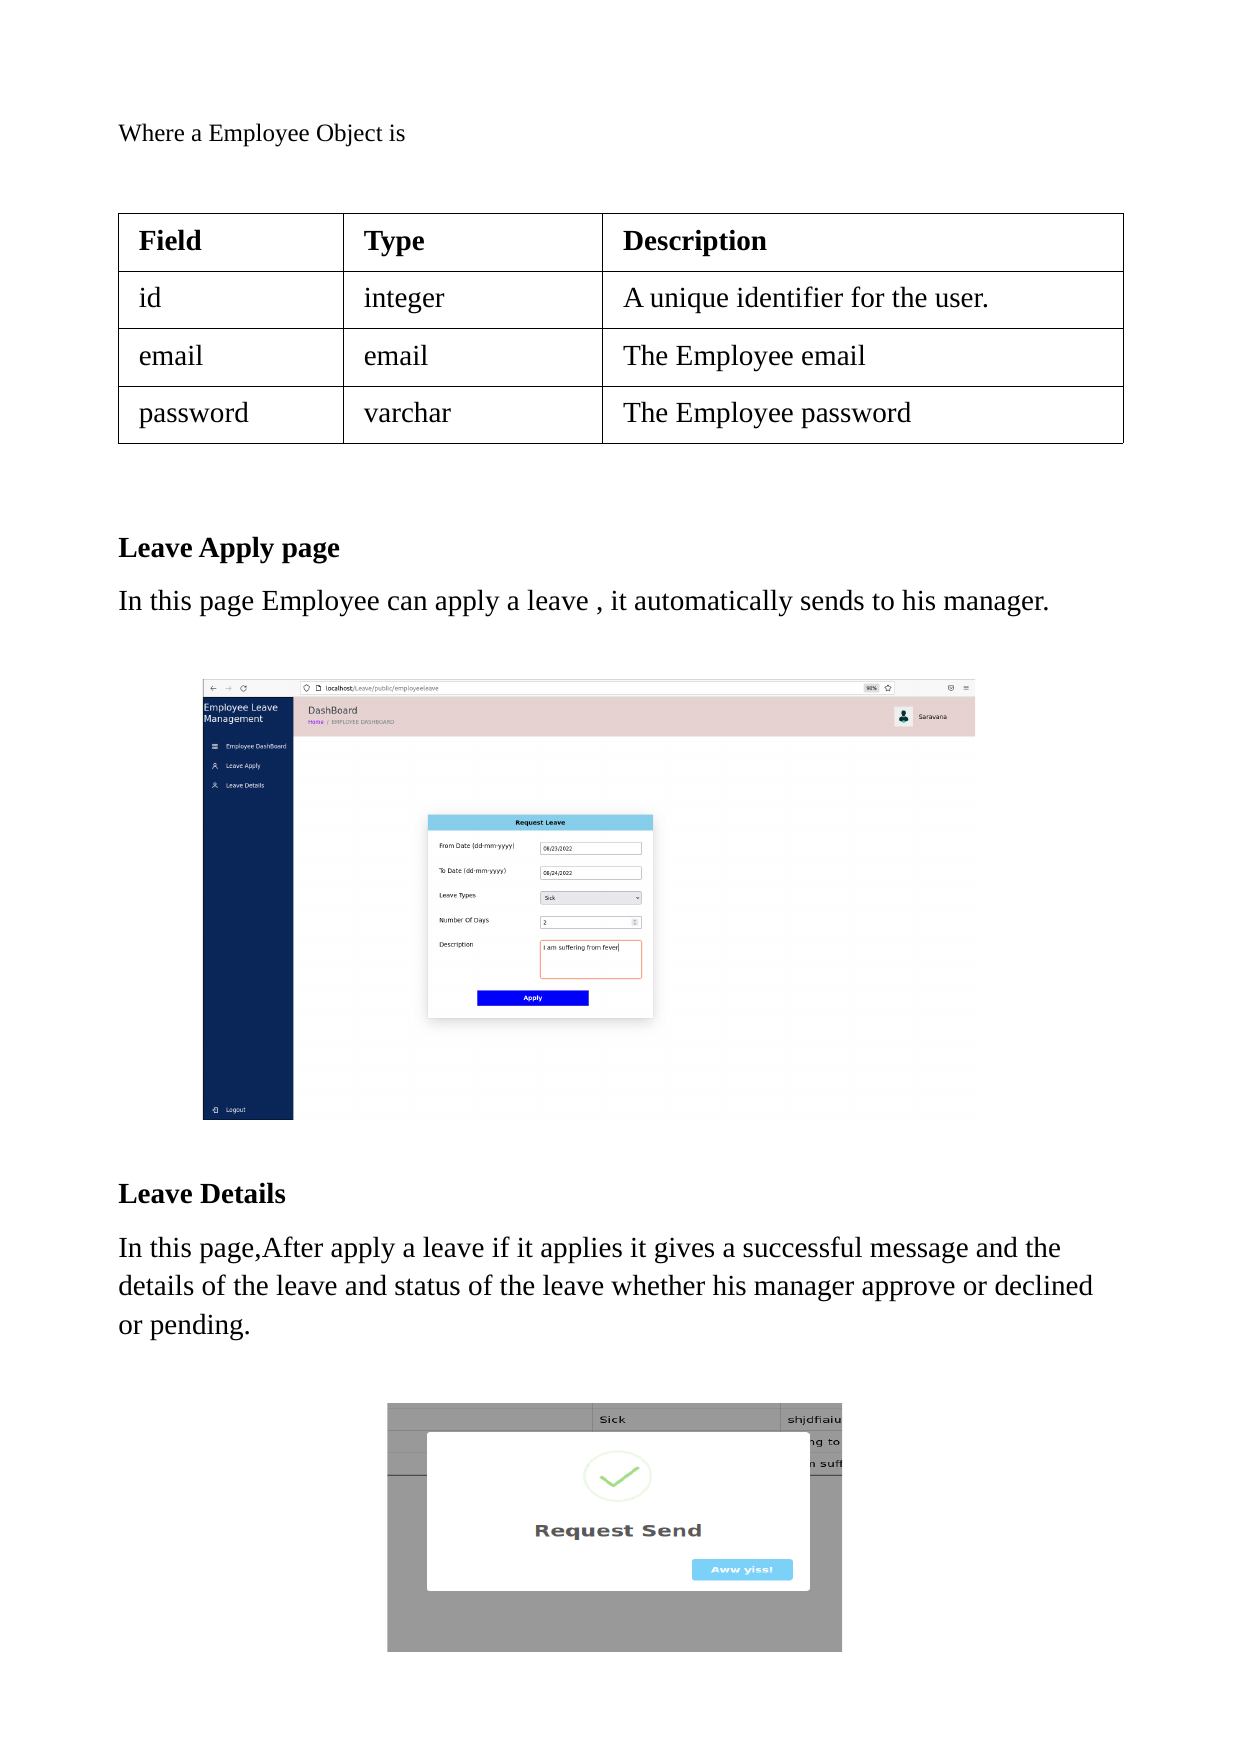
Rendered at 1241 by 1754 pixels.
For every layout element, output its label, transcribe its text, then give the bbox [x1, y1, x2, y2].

picture [501, 1403, 761, 1652]
text Leave Apply page [118, 530, 1122, 563]
text In this page,After apply a leave if it applies it gives a successful message and the details of the leave and status of the leave whether his manager approve or declined or pending. [118, 1230, 1122, 1340]
table_cell integer [344, 272, 602, 328]
table_cell A unique identifier for the user. [603, 272, 1123, 328]
text In this page Employee can apply a leave , it automatically sends to his manager. [118, 583, 1122, 616]
table_cell The Employee password [603, 387, 1123, 443]
table_header Field [119, 214, 343, 271]
table_cell id [119, 272, 343, 328]
table_cell email [119, 329, 343, 386]
table_cell The Employee email [603, 329, 1123, 386]
table_cell password [119, 387, 343, 443]
table_cell varchar [344, 387, 602, 443]
text Leave Details [118, 1177, 1122, 1210]
table_header Type [344, 214, 602, 271]
table_header Description [603, 214, 1123, 271]
picture [202, 679, 976, 1120]
table_cell email [344, 329, 602, 386]
text Where a Employee Object is [118, 118, 1122, 147]
